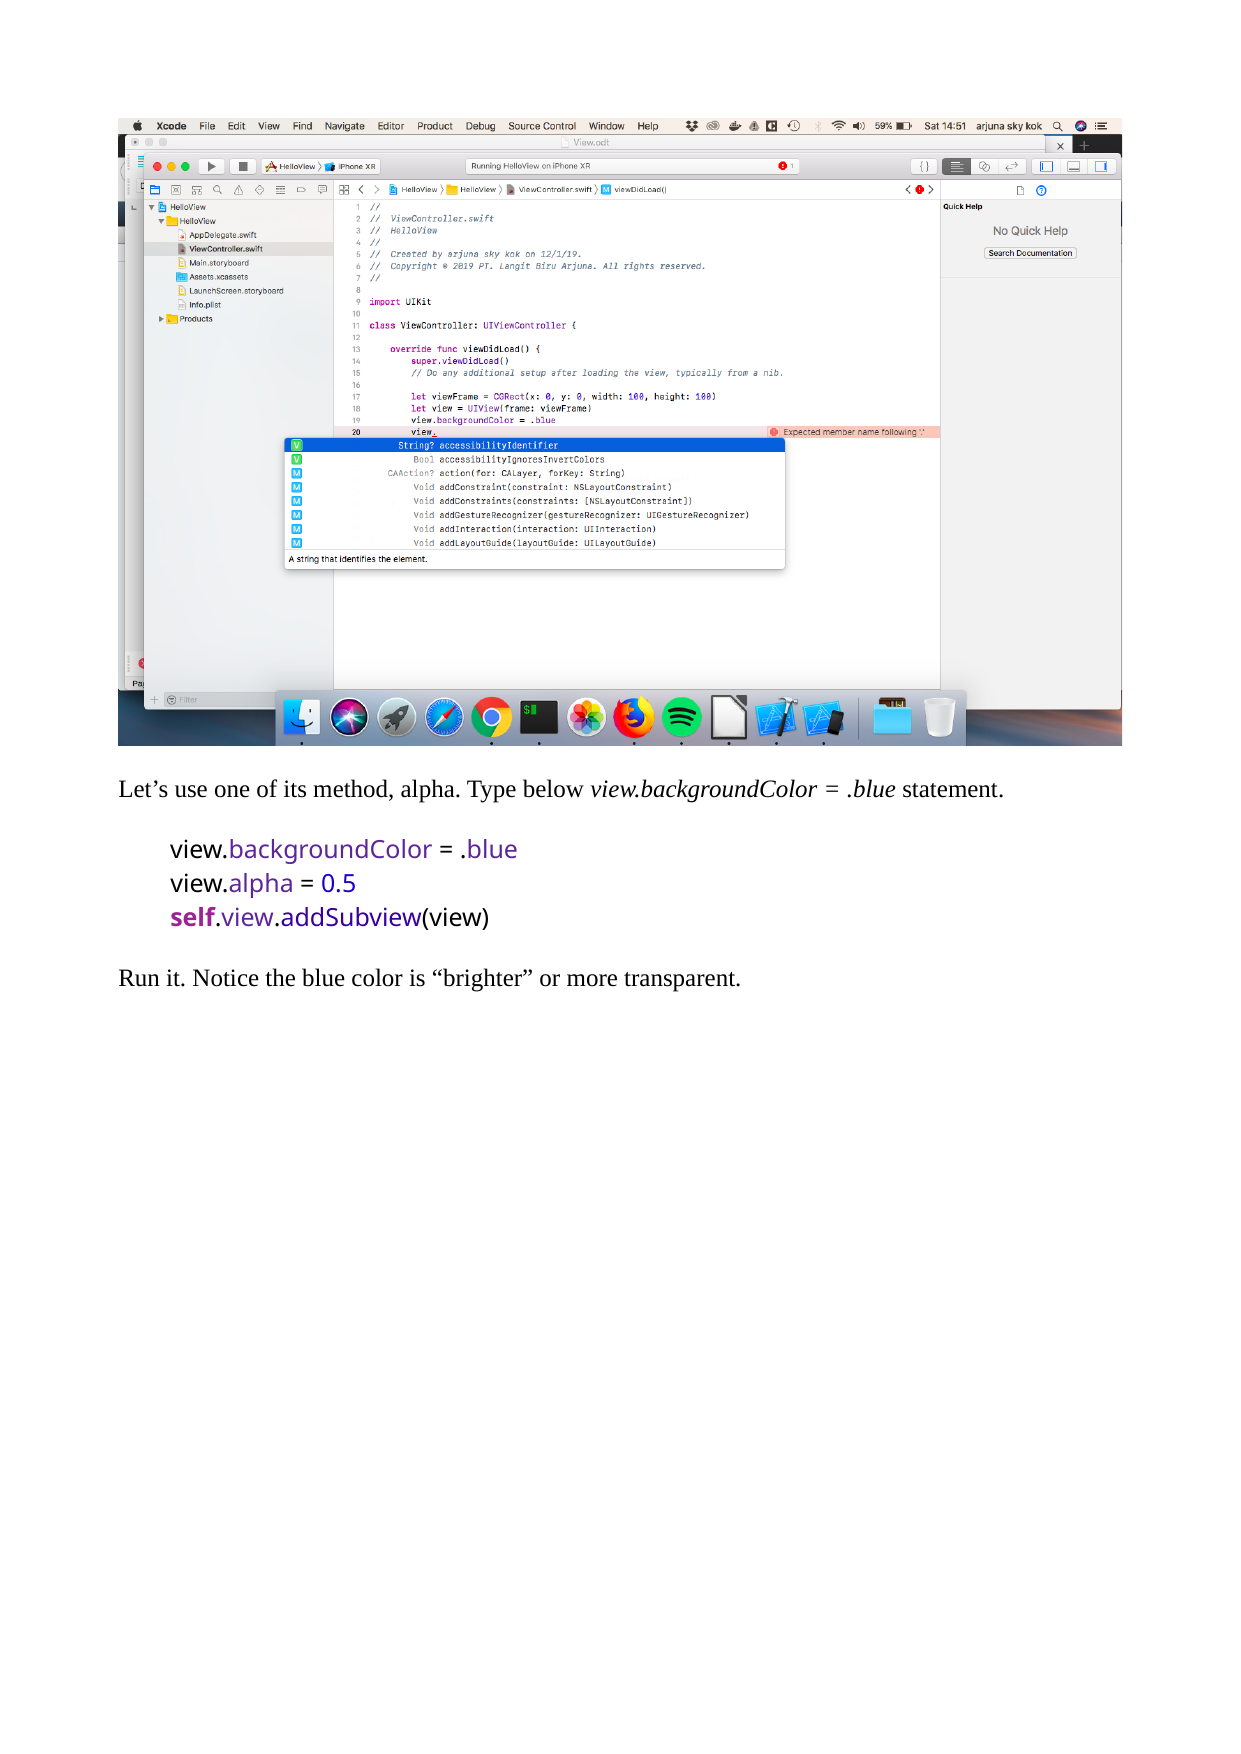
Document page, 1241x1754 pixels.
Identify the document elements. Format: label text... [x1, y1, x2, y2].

text Let’s use one of its method, alpha. Type below view.backgroundColor = .blue statement. [118, 774, 1122, 803]
text self.view.addSubview(view) [118, 900, 1122, 934]
text view.backgroundColor = .blue [118, 832, 1122, 866]
picture [118, 118, 1123, 746]
text view.alpha = 0.5 [118, 866, 1122, 900]
text Run it. Notice the blue color is “brighter” or more transparent. [118, 963, 1122, 991]
